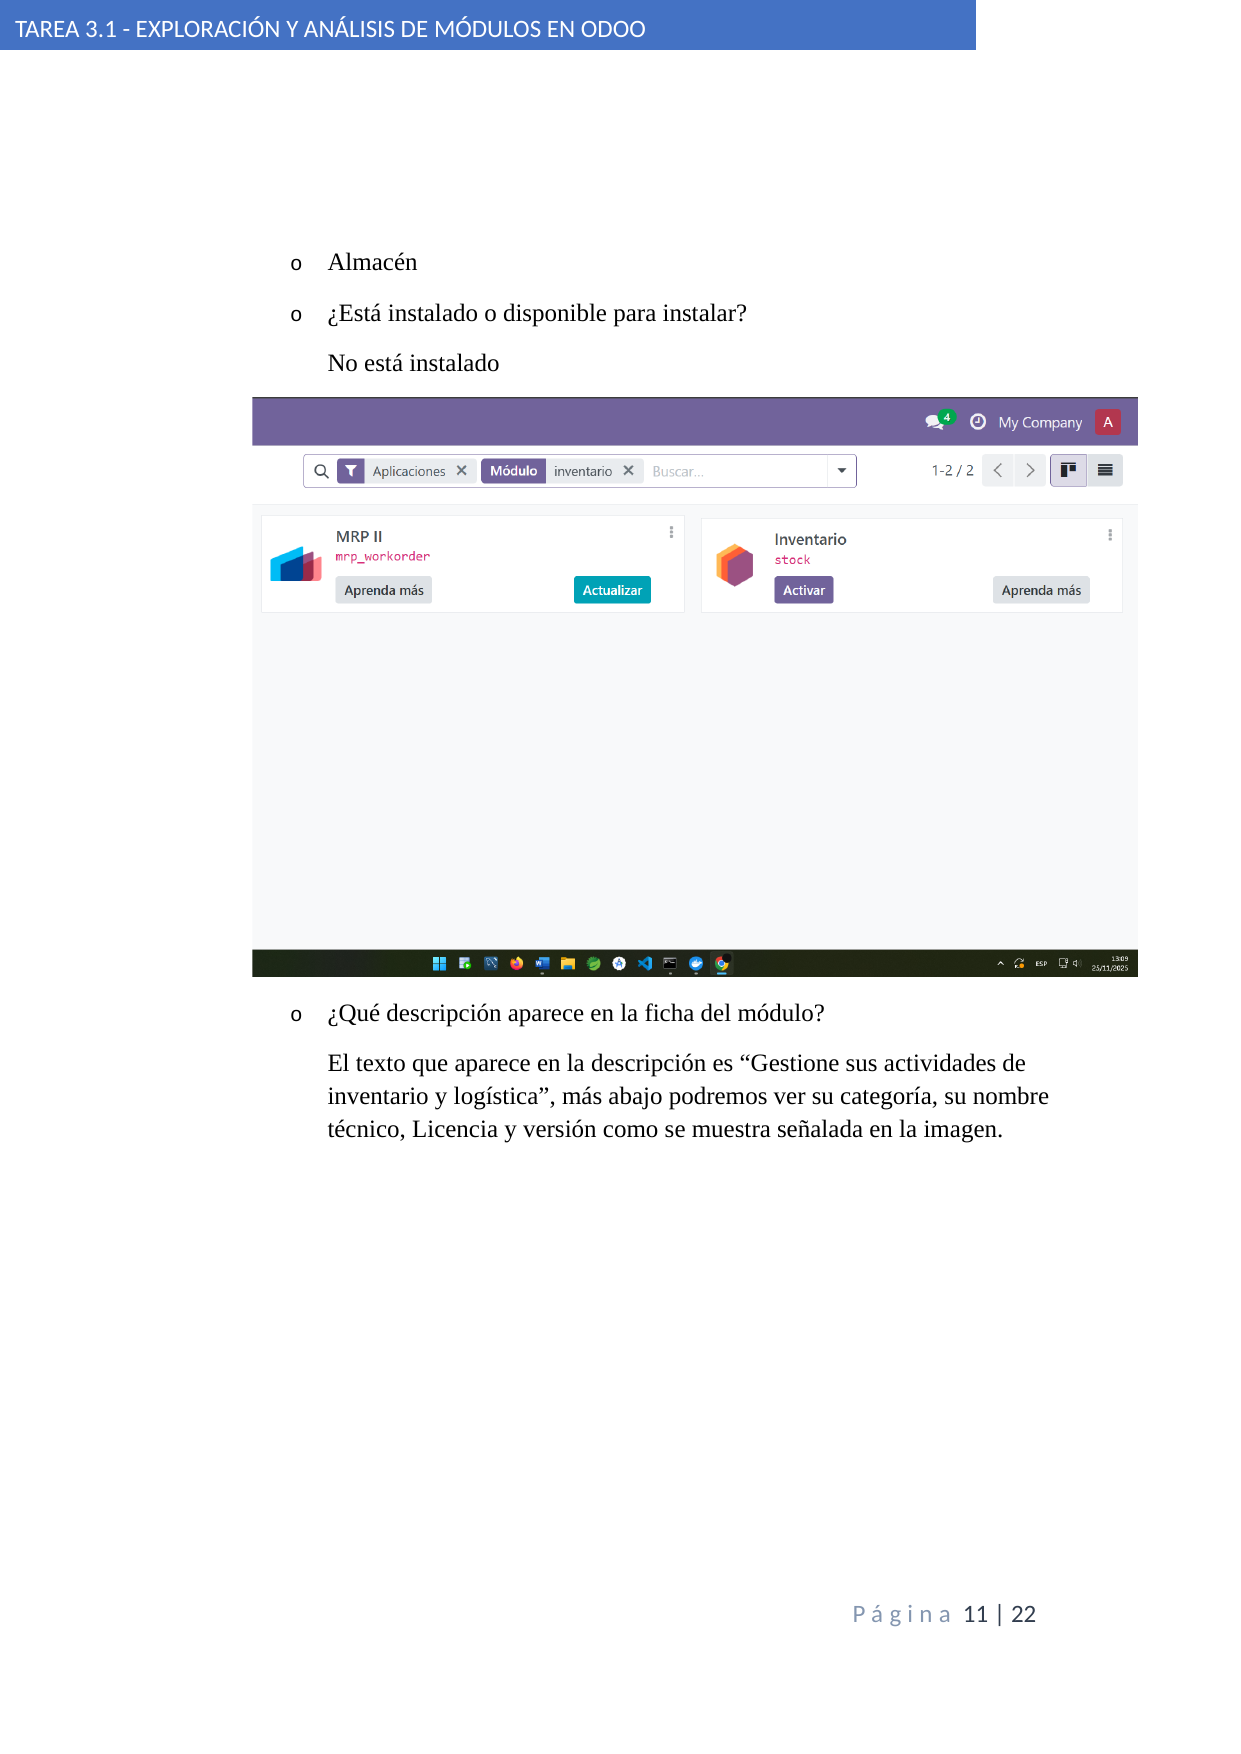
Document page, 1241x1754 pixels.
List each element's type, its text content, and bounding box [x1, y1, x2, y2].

text No está instalado [327, 348, 1063, 377]
text El texto que aparece en la descripción es “Gestione sus actividades de inventario y logística”, más abajo podremos ver su categoría, su nombre técnico, Licencia y versión como se muestra señalada en la imagen. [327, 1048, 1063, 1143]
list ¿Está instalado o disponible para instalar? [290, 298, 1063, 327]
list ¿Qué descripción aparece en la ficha del módulo? [290, 998, 1063, 1027]
list Almacén [290, 247, 1063, 277]
